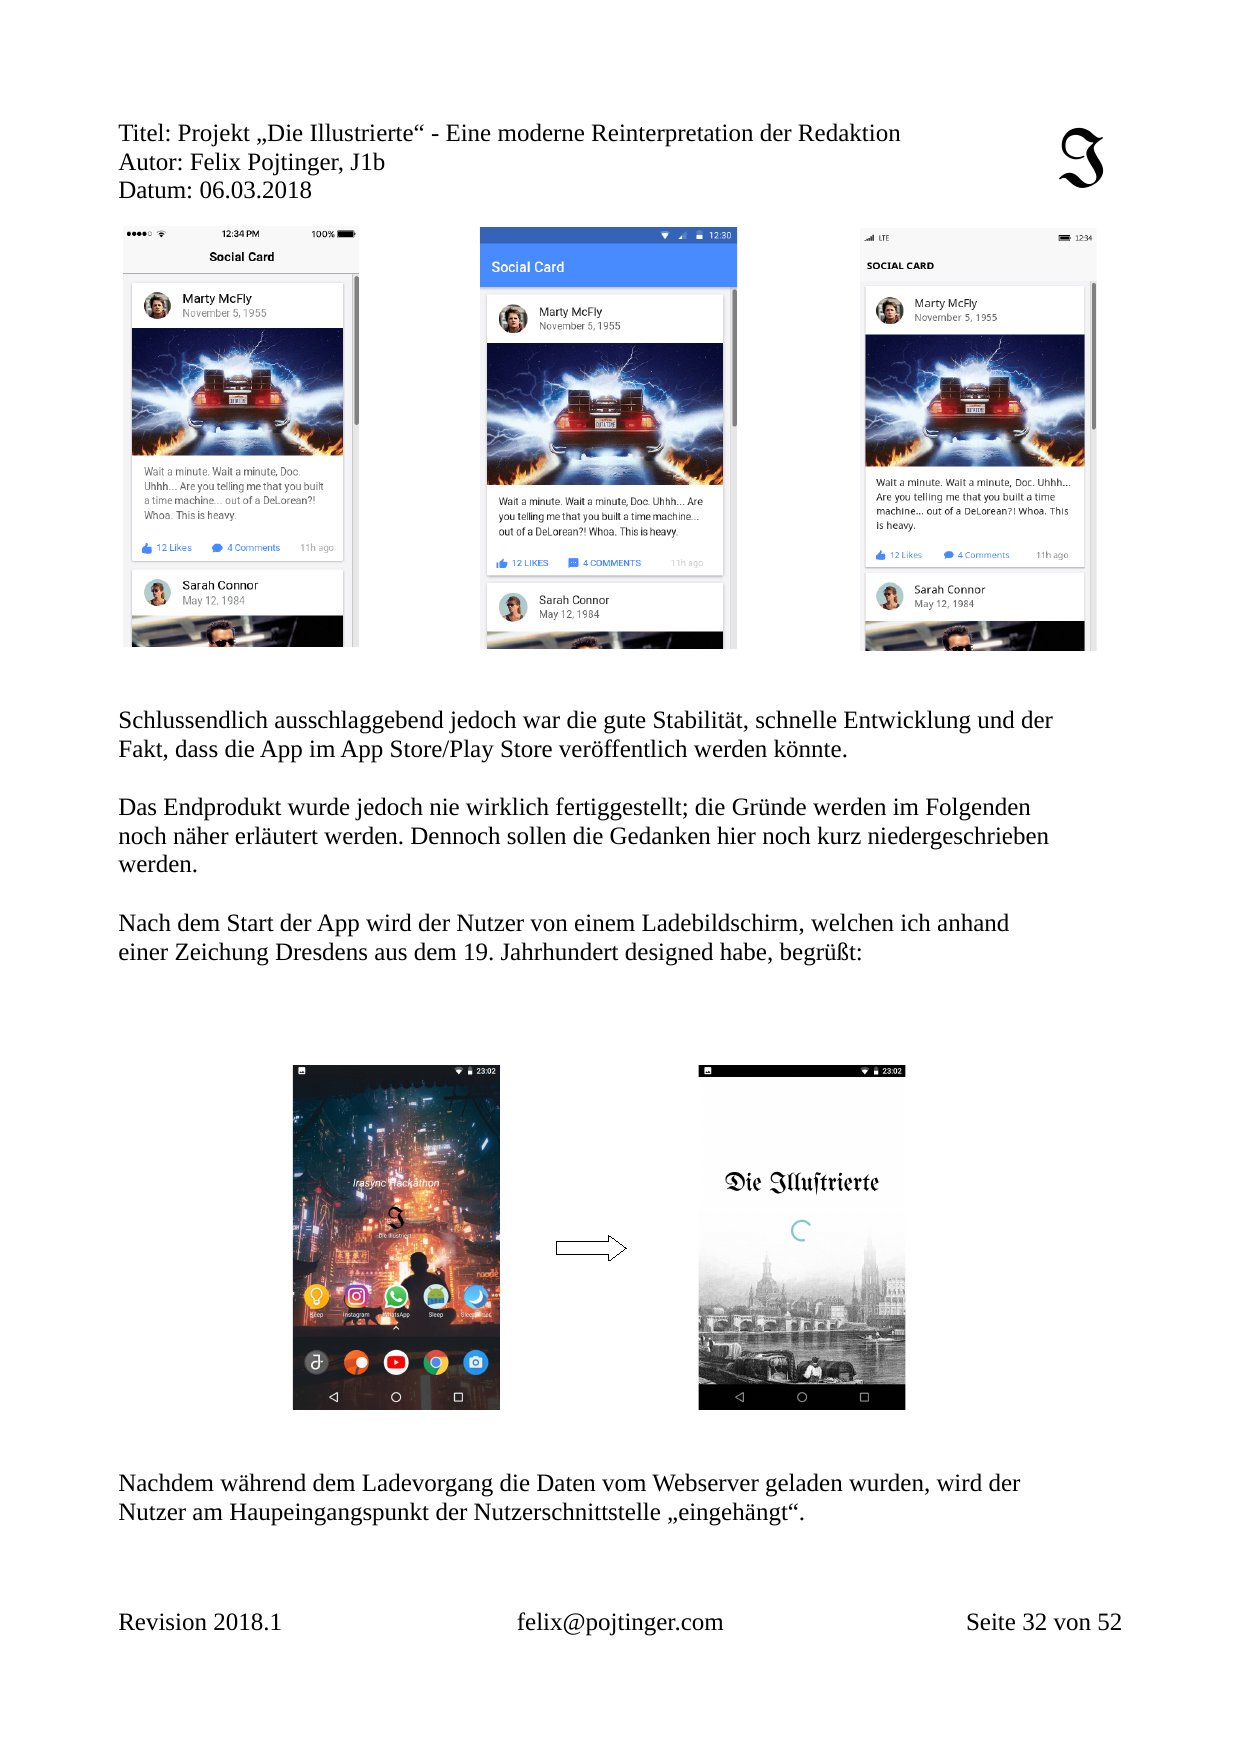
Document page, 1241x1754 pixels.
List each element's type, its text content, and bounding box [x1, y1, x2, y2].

text Nach dem Start der App wird der Nutzer von einem Ladebildschirm, welchen ich anhand einer Zeichung Dresdens aus dem 19. Jahrhundert designed habe, begrüßt: [118, 908, 1063, 965]
text Nachdem während dem Ladevorgang die Daten vom Webserver geladen wurden, wird der Nutzer am Haupeingangspunkt der Nutzerschnittstelle „eingehängt“. [118, 1468, 1063, 1526]
picture [479, 227, 738, 649]
picture [1046, 120, 1120, 194]
picture [122, 226, 360, 647]
picture [292, 1065, 500, 1410]
picture [859, 228, 1097, 651]
text Schlussendlich ausschlaggebend jedoch war die gute Stabilität, schnelle Entwicklung und der Fakt, dass die App im App Store/Play Store veröffentlich werden könnte. [118, 705, 1063, 763]
text Das Endprodukt wurde jedoch nie wirklich fertiggestellt; die Gründe werden im Folgenden noch näher erläutert werden. Dennoch sollen die Gedanken hier noch kurz niedergeschrieben werden. [118, 792, 1063, 878]
picture [698, 1065, 906, 1410]
